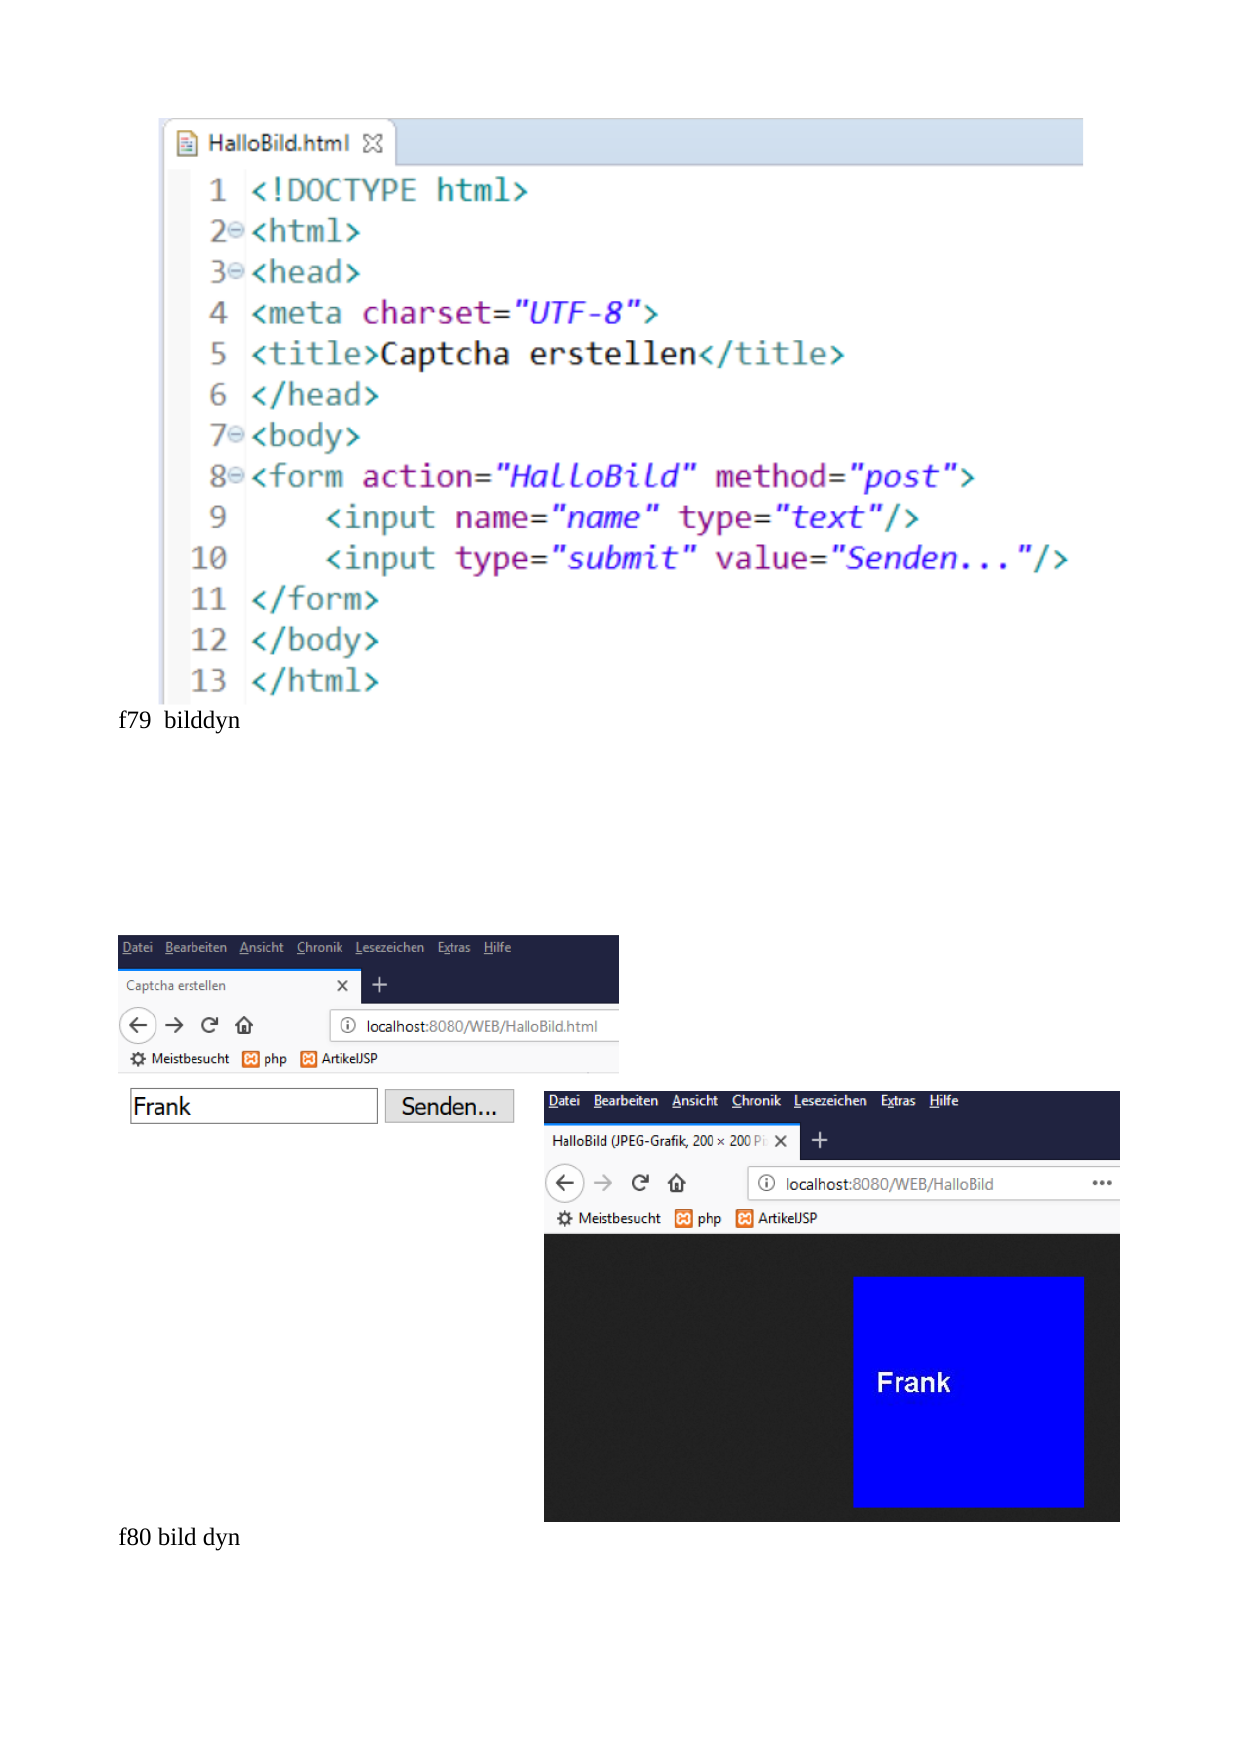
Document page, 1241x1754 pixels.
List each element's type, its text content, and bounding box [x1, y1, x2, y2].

picture [118, 935, 1122, 1522]
picture [156, 118, 1084, 706]
text f80 bild dyn [118, 1522, 1122, 1551]
text f79 bilddyn [118, 118, 1122, 734]
